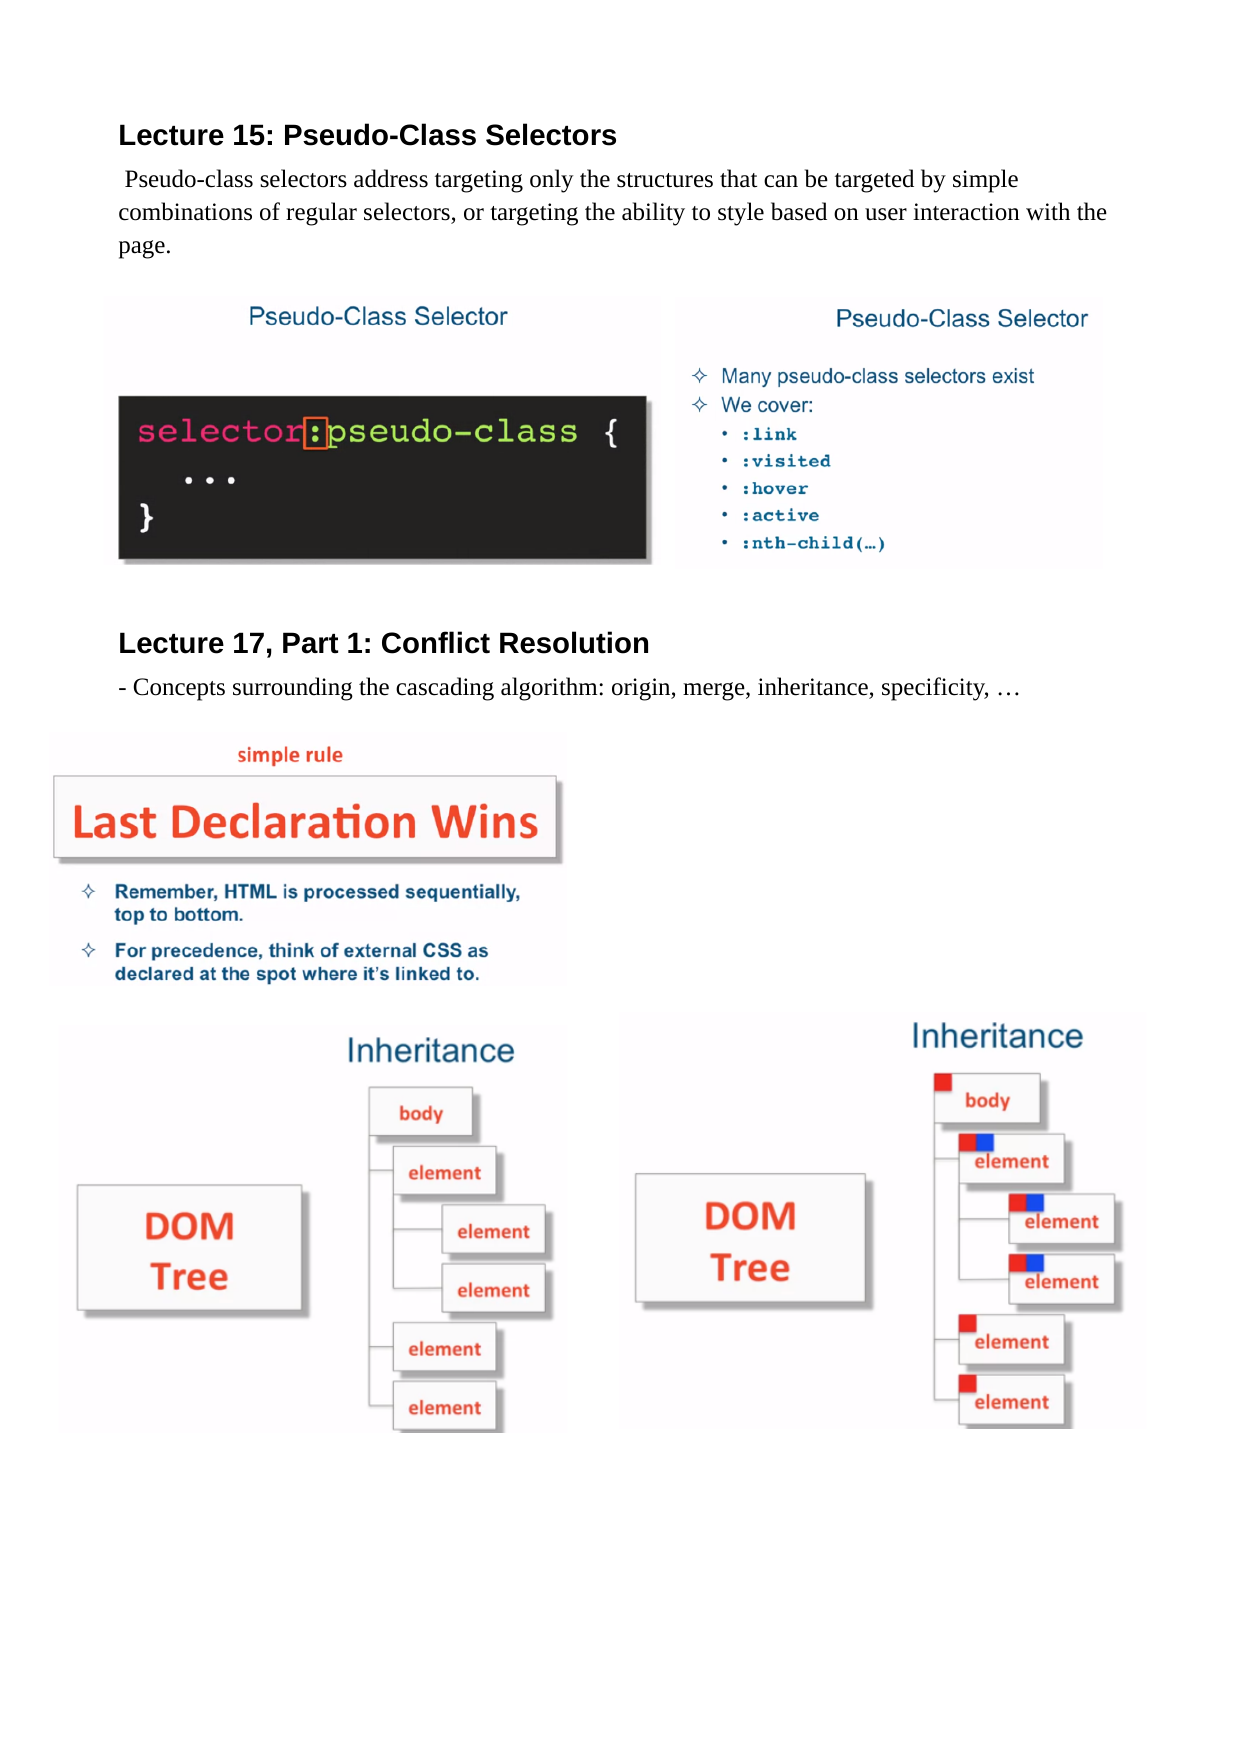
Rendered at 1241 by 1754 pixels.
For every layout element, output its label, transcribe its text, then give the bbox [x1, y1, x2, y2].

picture [58, 1025, 568, 1433]
picture [618, 1012, 1147, 1429]
picture [103, 296, 661, 565]
picture [675, 297, 1103, 569]
subtitle Lecture 15: Pseudo-Class Selectors [118, 118, 1122, 152]
text Pseudo-class selectors address targeting only the structures that can be targeted by simple combinations of regular selectors, or targeting the ability to style based on user interaction with the page. [118, 164, 1122, 259]
text - Concepts surrounding the cascading algorithm: origin, merge, inheritance, specificity, … [118, 672, 1122, 701]
subtitle Lecture 17, Part 1: Conflict Resolution [118, 626, 1122, 659]
picture [48, 732, 568, 986]
